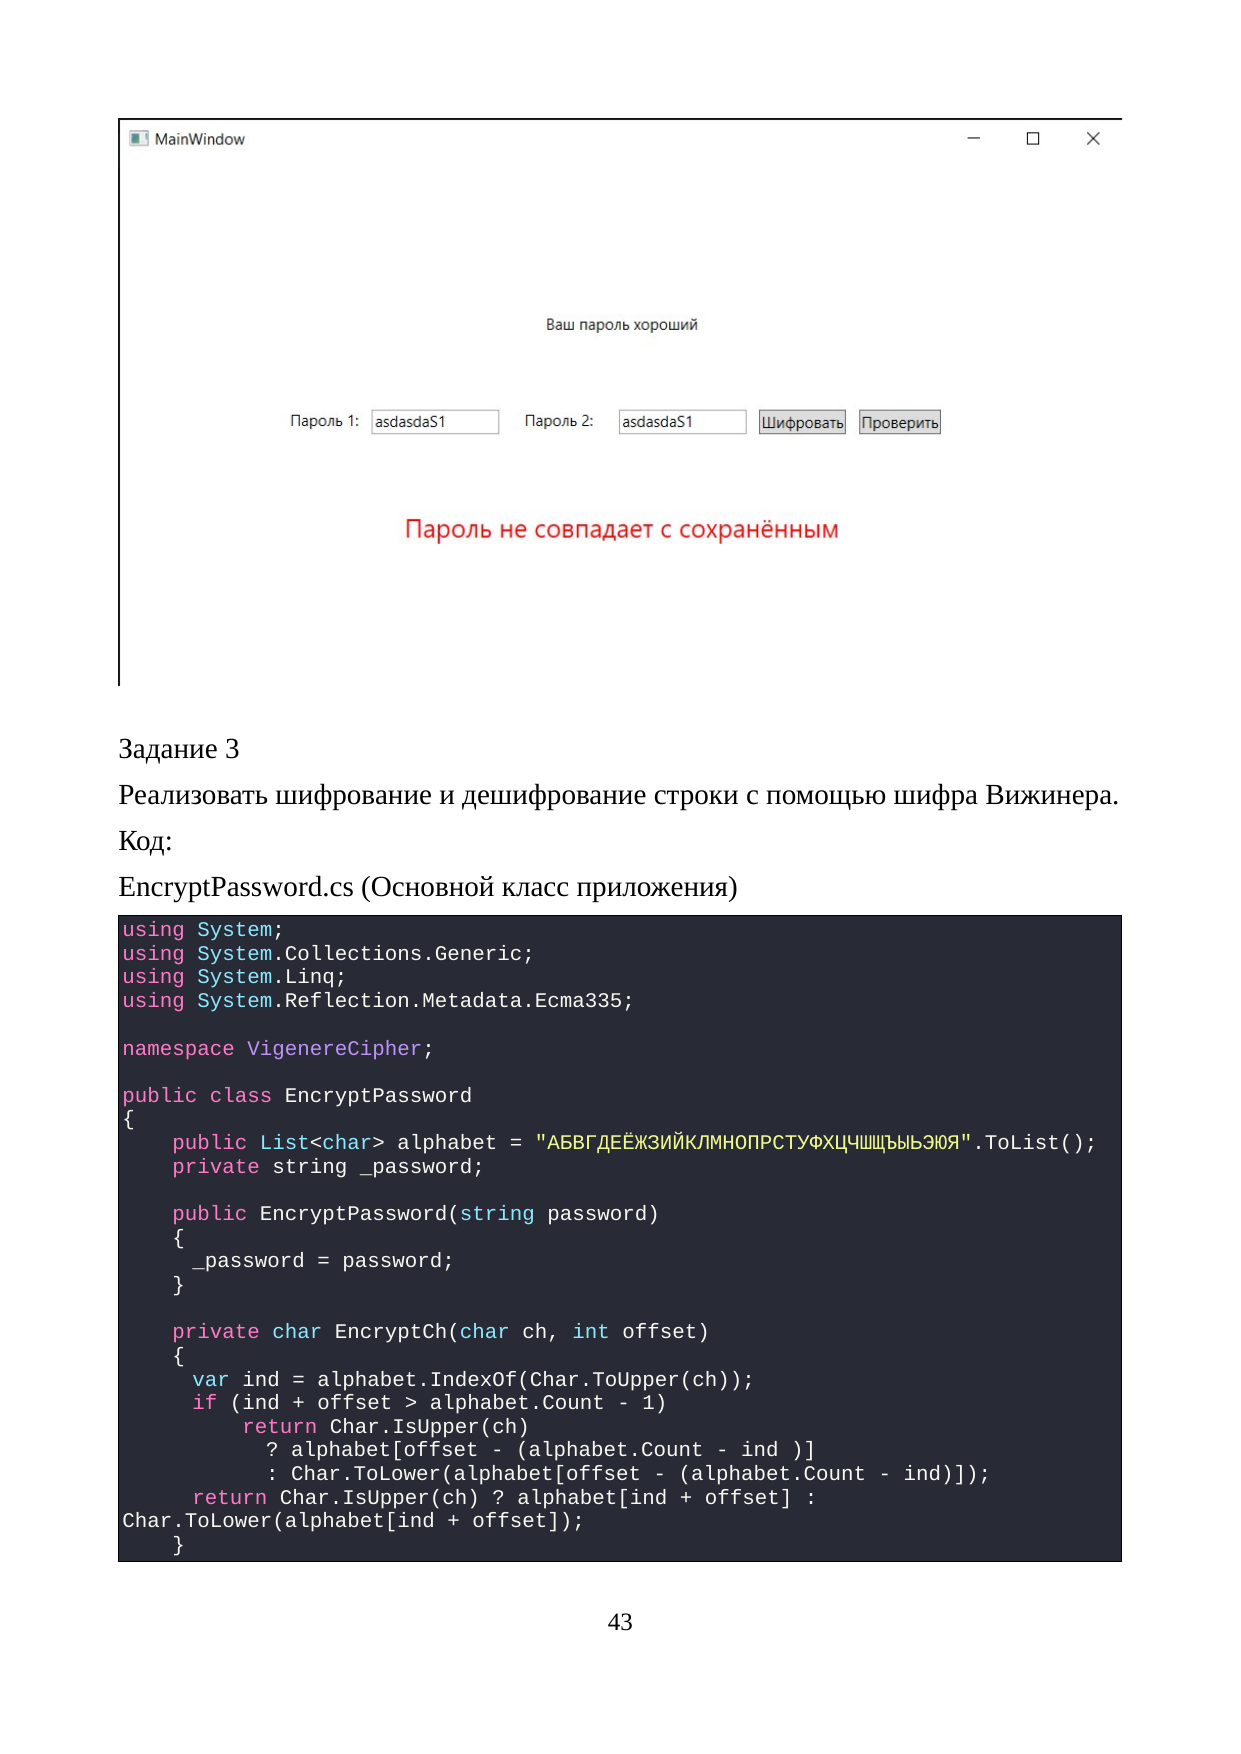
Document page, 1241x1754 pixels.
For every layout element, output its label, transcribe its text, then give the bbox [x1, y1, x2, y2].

text ? alphabet[offset - (alphabet.Count - ind )] [119, 1436, 1121, 1459]
text : Char.ToLower(alphabet[offset - (alphabet.Count - ind)]); [119, 1459, 1121, 1483]
text } [119, 1530, 1121, 1561]
text EncryptPassword.cs (Основной класс приложения) [118, 869, 1122, 903]
text { [119, 1104, 1121, 1128]
text Код: [118, 823, 1122, 857]
text var ind = alphabet.IndexOf(Char.ToUpper(ch)); [119, 1364, 1121, 1388]
text { [119, 1223, 1121, 1246]
text if (ind + offset > alphabet.Count - 1) [119, 1388, 1121, 1412]
text Реализовать шифрование и дешифрование строки с помощью шифра Вижинера. [118, 777, 1122, 811]
picture [118, 118, 1123, 686]
text private char EncryptCh(char ch, int offset) [119, 1317, 1121, 1341]
text { [119, 1341, 1121, 1364]
text return Char.IsUpper(ch) [119, 1412, 1121, 1436]
text using System.Linq; [119, 963, 1121, 986]
text using System.Reflection.Metadata.Ecma335; [119, 986, 1121, 1010]
text _password = password; [119, 1246, 1121, 1270]
text return Char.IsUpper(ch) ? alphabet[ind + offset] : Char.ToLower(alphabet[ind + offset]); [119, 1483, 1121, 1530]
text using System; [119, 916, 1121, 939]
text private string _password; [119, 1152, 1121, 1175]
text } [119, 1270, 1121, 1294]
text using System.Collections.Generic; [119, 939, 1121, 963]
text namespace VigenereCipher; [119, 1033, 1121, 1057]
text public List<char> alphabet = "АБВГДЕЁЖЗИЙКЛМНОПРСТУФХЦЧШЩЪЫЬЭЮЯ".ToList(); [119, 1128, 1121, 1152]
text Задание 3 [118, 731, 1122, 765]
text public class EncryptPassword [119, 1081, 1121, 1104]
text public EncryptPassword(string password) [119, 1199, 1121, 1223]
